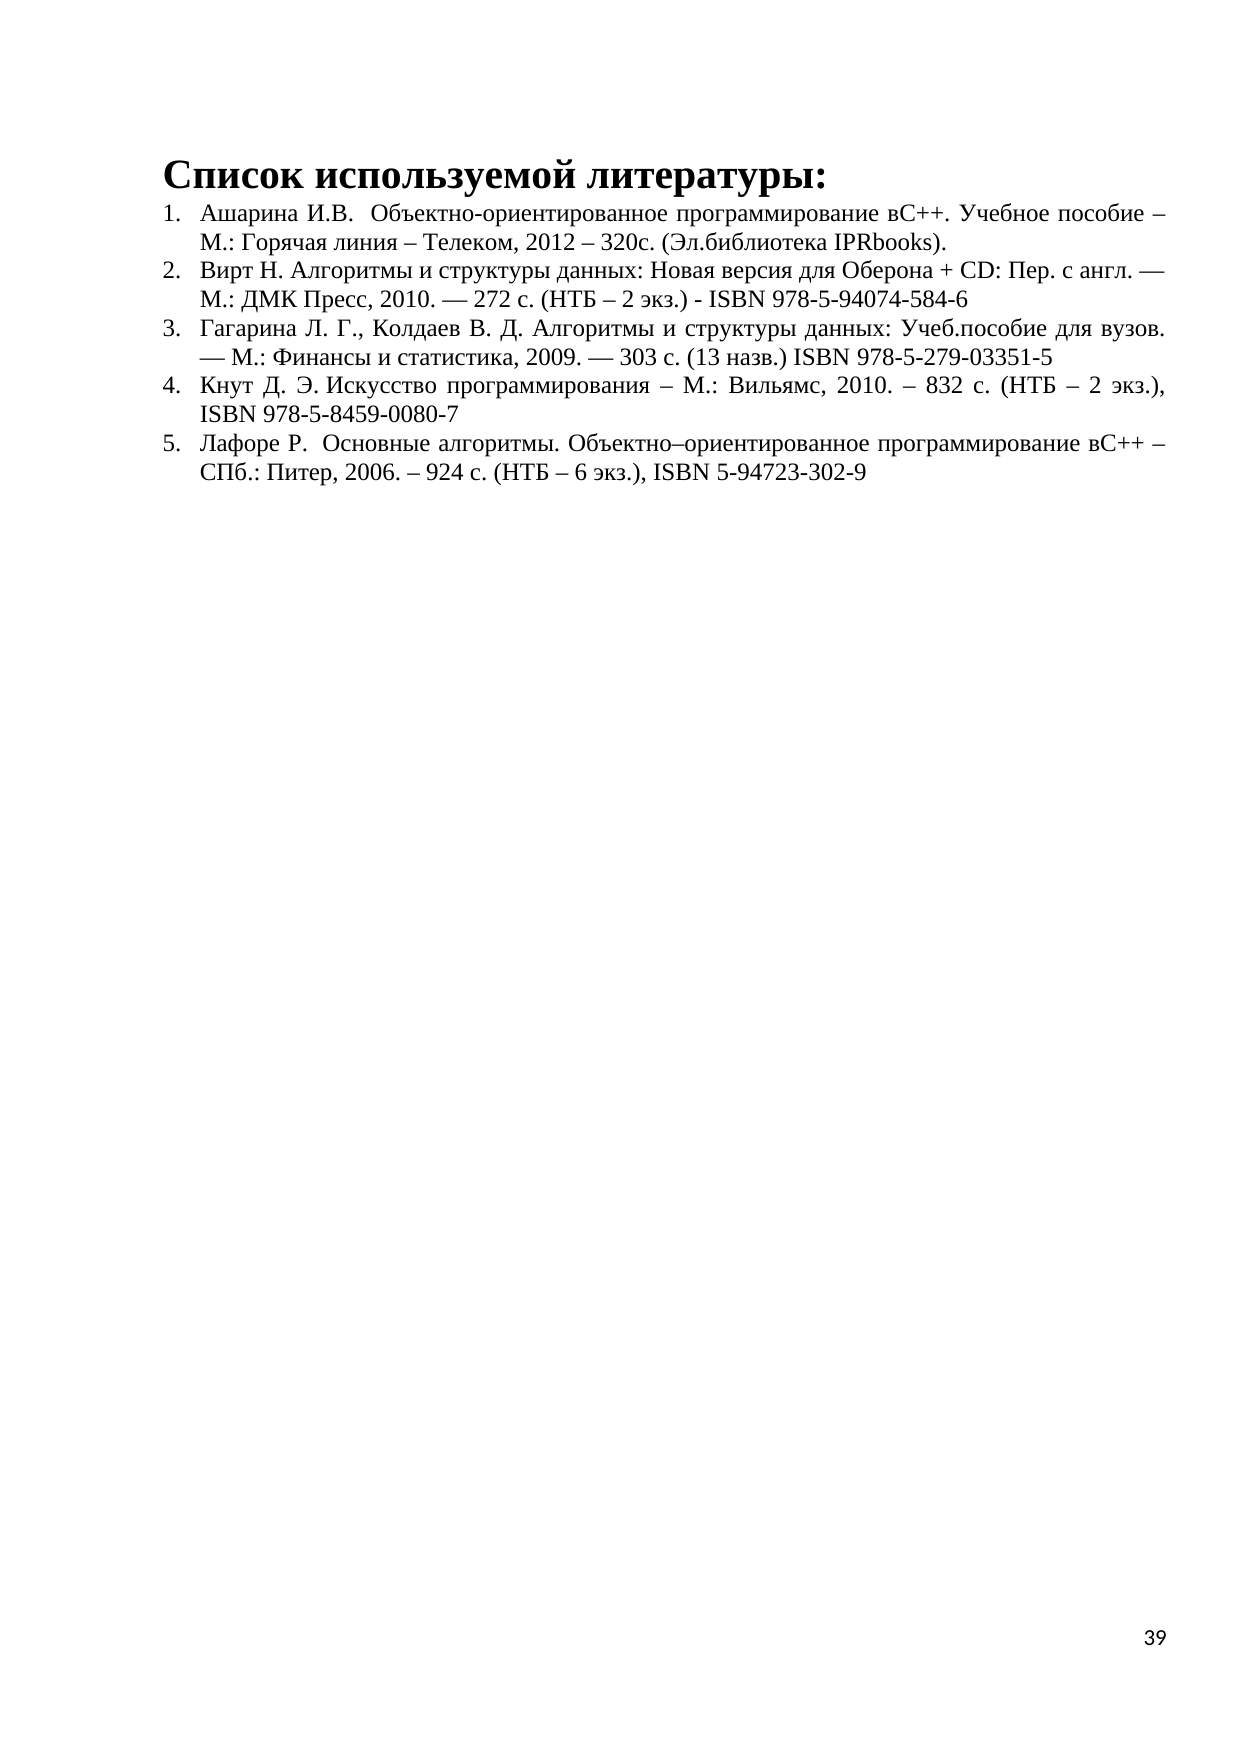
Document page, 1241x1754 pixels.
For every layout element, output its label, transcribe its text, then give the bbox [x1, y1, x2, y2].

list Вирт Н. Алгоритмы и структуры данных: Новая версия для Оберона + CD: Пер. с англ. — М.: ДМК Пресс, 2010. — 272 с. (НТБ – 2 экз.) - ISBN 978-5-94074-584-6 [162, 255, 1166, 313]
list Гагарина Л. Г., Колдаев В. Д. Алгоритмы и структуры данных: Учеб.пособие для вузов. — М.: Финансы и статистика, 2009. — 303 с. (13 назв.) ISBN 978-5-279-03351-5 [162, 313, 1166, 370]
text Список используемой литературы: [162, 150, 1166, 198]
list Ашарина И.В. Объектно-ориентированное программирование вС++. Учебное пособие – М.: Горячая линия – Телеком, 2012 – 320с. (Эл.библиотека IPRbooks). [162, 198, 1166, 255]
list Лафоре Р. Основные алгоритмы. Объектно–ориентированное программирование вС++ – СПб.: Питер, 2006. – 924 с. (НТБ – 6 экз.), ISBN 5-94723-302-9 [162, 428, 1166, 485]
list Кнут Д. Э. Искусство программирования – М.: Вильямс, 2010. – 832 с. (НТБ – 2 экз.), ISBN 978-5-8459-0080-7 [162, 370, 1166, 428]
